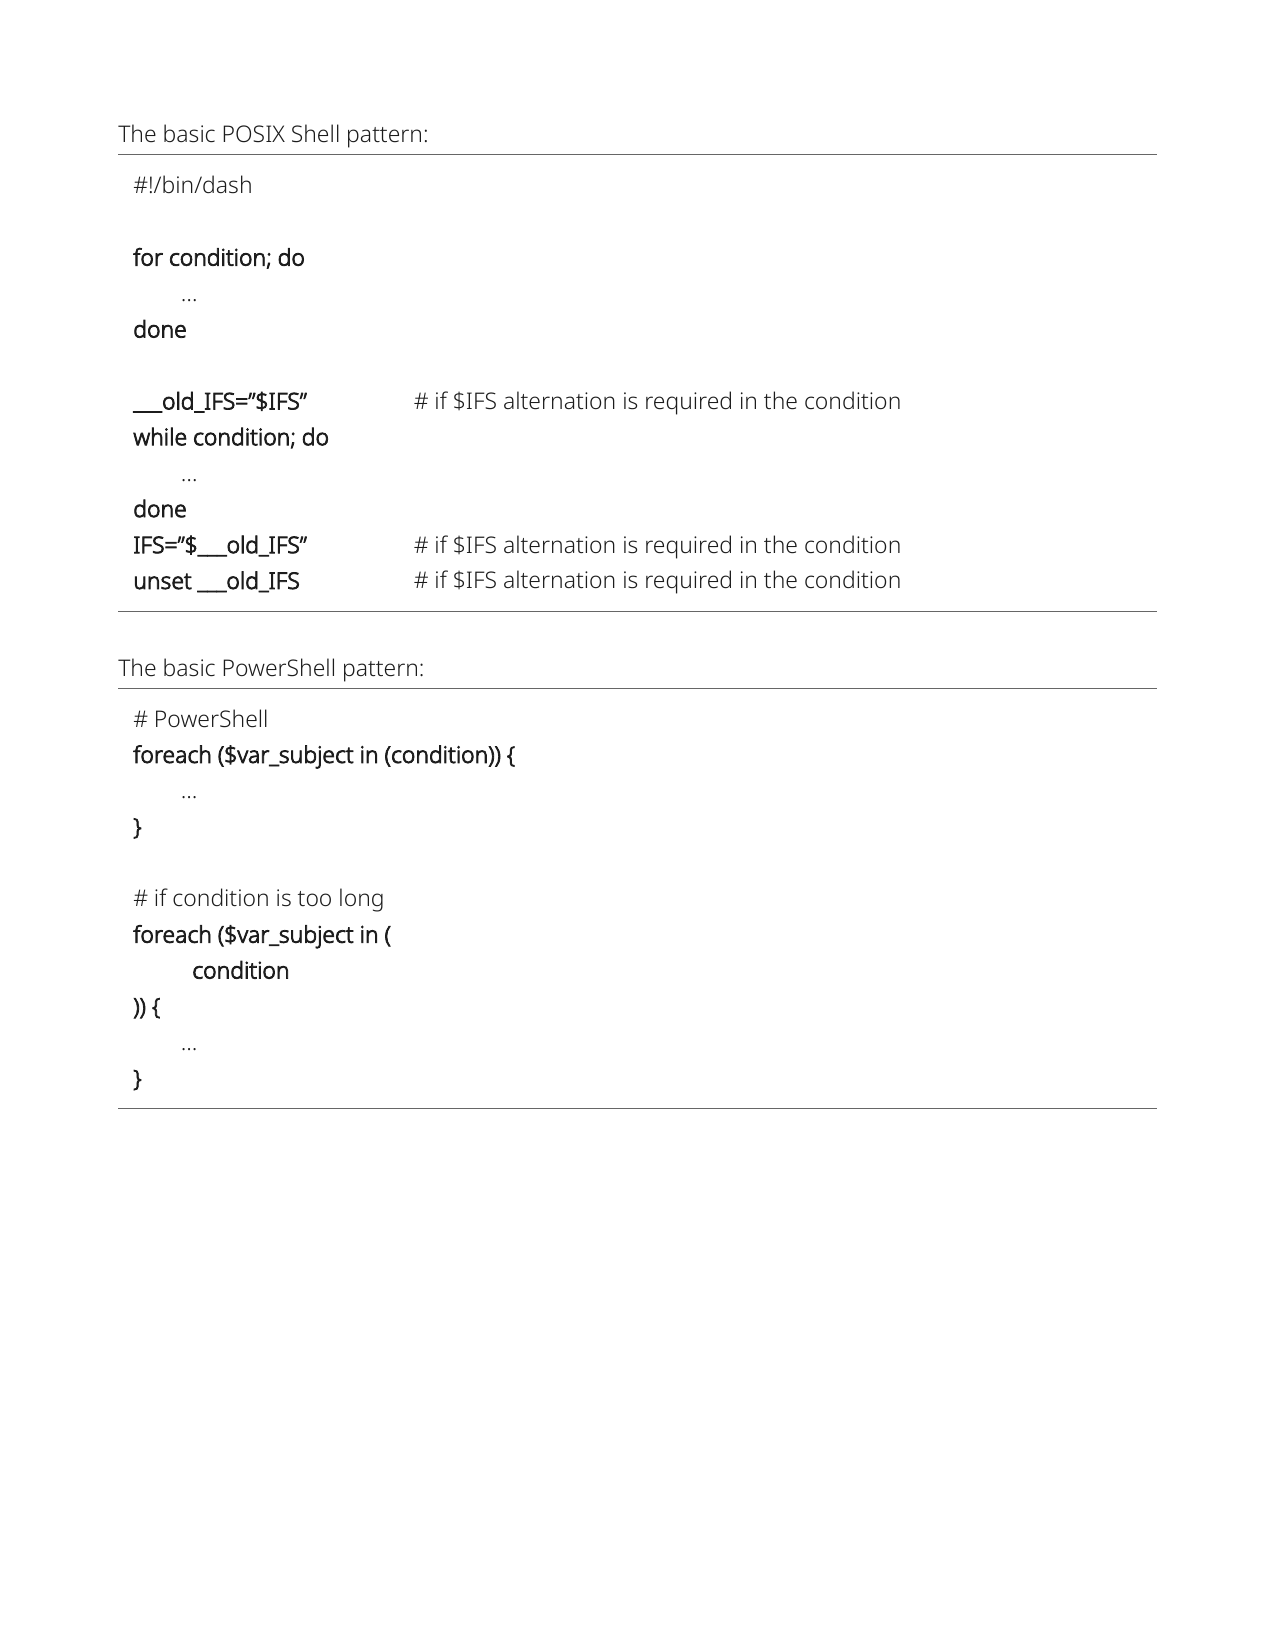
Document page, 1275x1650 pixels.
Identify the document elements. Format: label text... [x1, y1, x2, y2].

text … [118, 262, 1157, 298]
text unset ___old_IFS # if $IFS alternation is required in the condition [118, 549, 1157, 611]
text IFS=”$___old_IFS” # if $IFS alternation is required in the condition [118, 513, 1157, 549]
text done [118, 477, 1157, 513]
text } [118, 1047, 1157, 1108]
text ... [118, 759, 1157, 795]
text while condition; do [118, 406, 1157, 442]
text The basic POSIX Shell pattern: [118, 118, 1157, 149]
text ___old_IFS=”$IFS” # if $IFS alternation is required in the condition [118, 370, 1157, 406]
text ... [118, 1011, 1157, 1047]
text # if condition is too long [118, 867, 1157, 903]
text for condition; do [118, 226, 1157, 262]
text } [118, 795, 1157, 842]
text # PowerShell [118, 689, 1157, 723]
text … [118, 442, 1157, 477]
text )) { [118, 975, 1157, 1011]
text condition [118, 939, 1157, 975]
text #!/bin/dash [118, 155, 1157, 200]
text foreach ($var_subject in (condition)) { [118, 723, 1157, 759]
text The basic PowerShell pattern: [118, 651, 1157, 683]
text foreach ($var_subject in ( [118, 903, 1157, 939]
text done [118, 298, 1157, 344]
